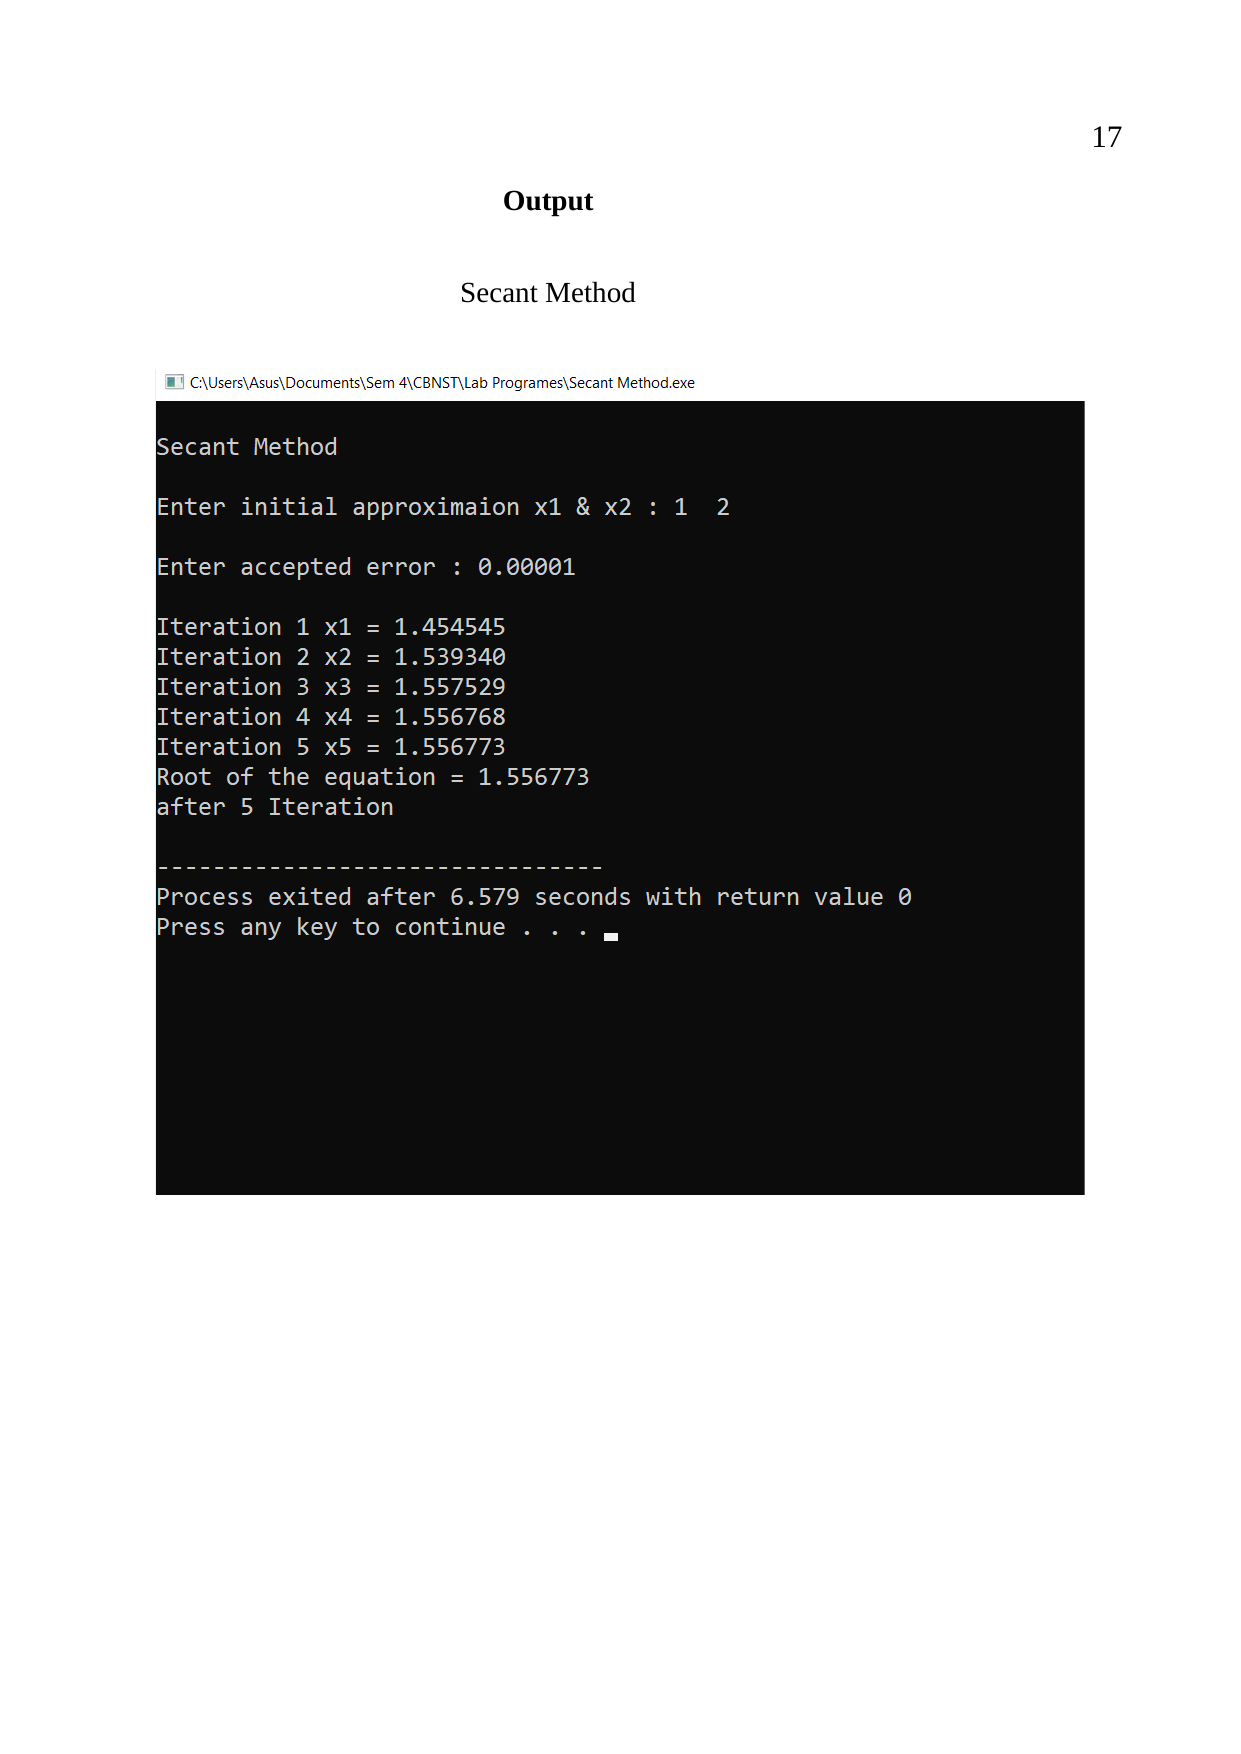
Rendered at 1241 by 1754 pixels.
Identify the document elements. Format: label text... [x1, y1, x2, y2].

text Output [118, 183, 978, 217]
text Secant Method [118, 276, 978, 309]
picture [155, 369, 544, 1195]
